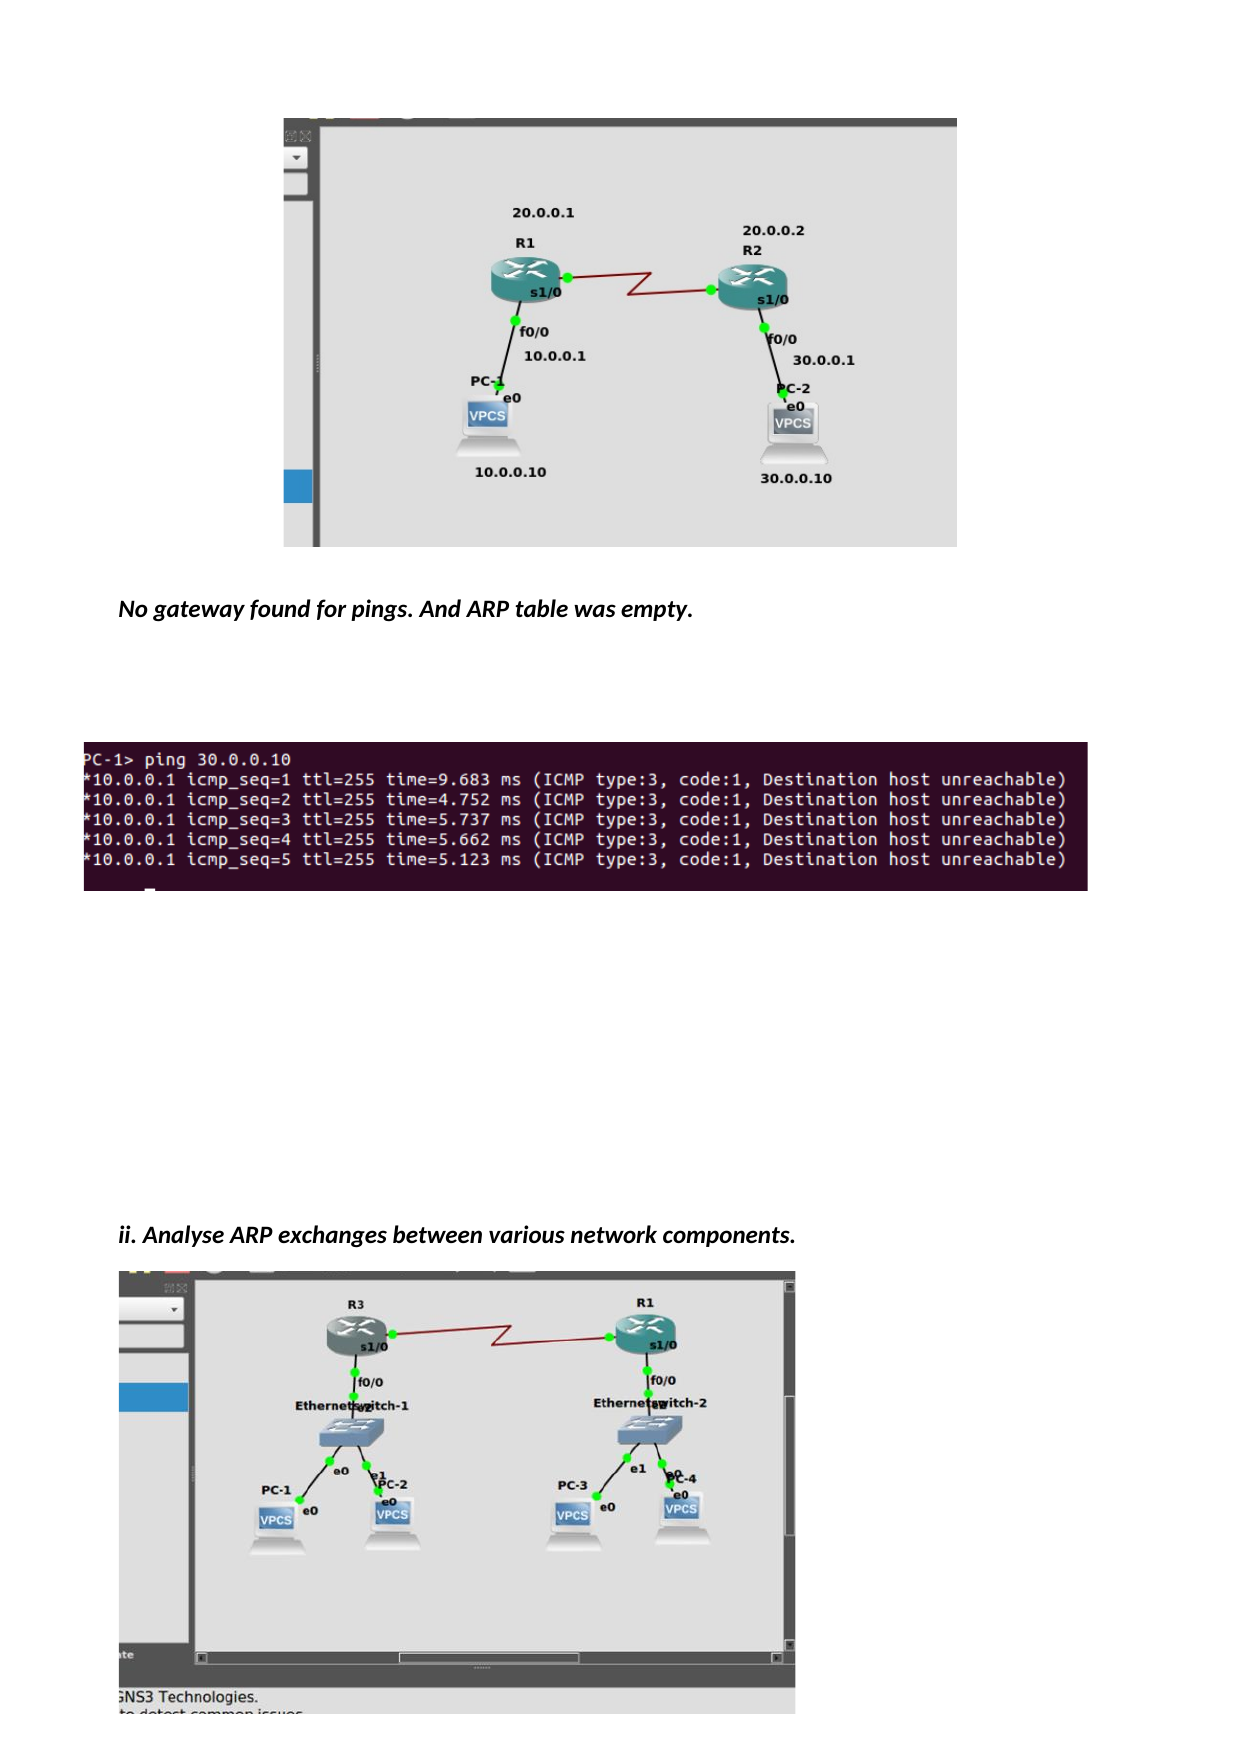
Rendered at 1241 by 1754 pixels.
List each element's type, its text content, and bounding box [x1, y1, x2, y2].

text No gateway found for pings. And ARP table was empty. [118, 594, 1122, 624]
picture [283, 118, 957, 547]
picture [83, 742, 1088, 891]
text ii. Analyse ARP exchanges between various network components. [118, 1219, 1122, 1250]
picture [118, 1271, 796, 1714]
